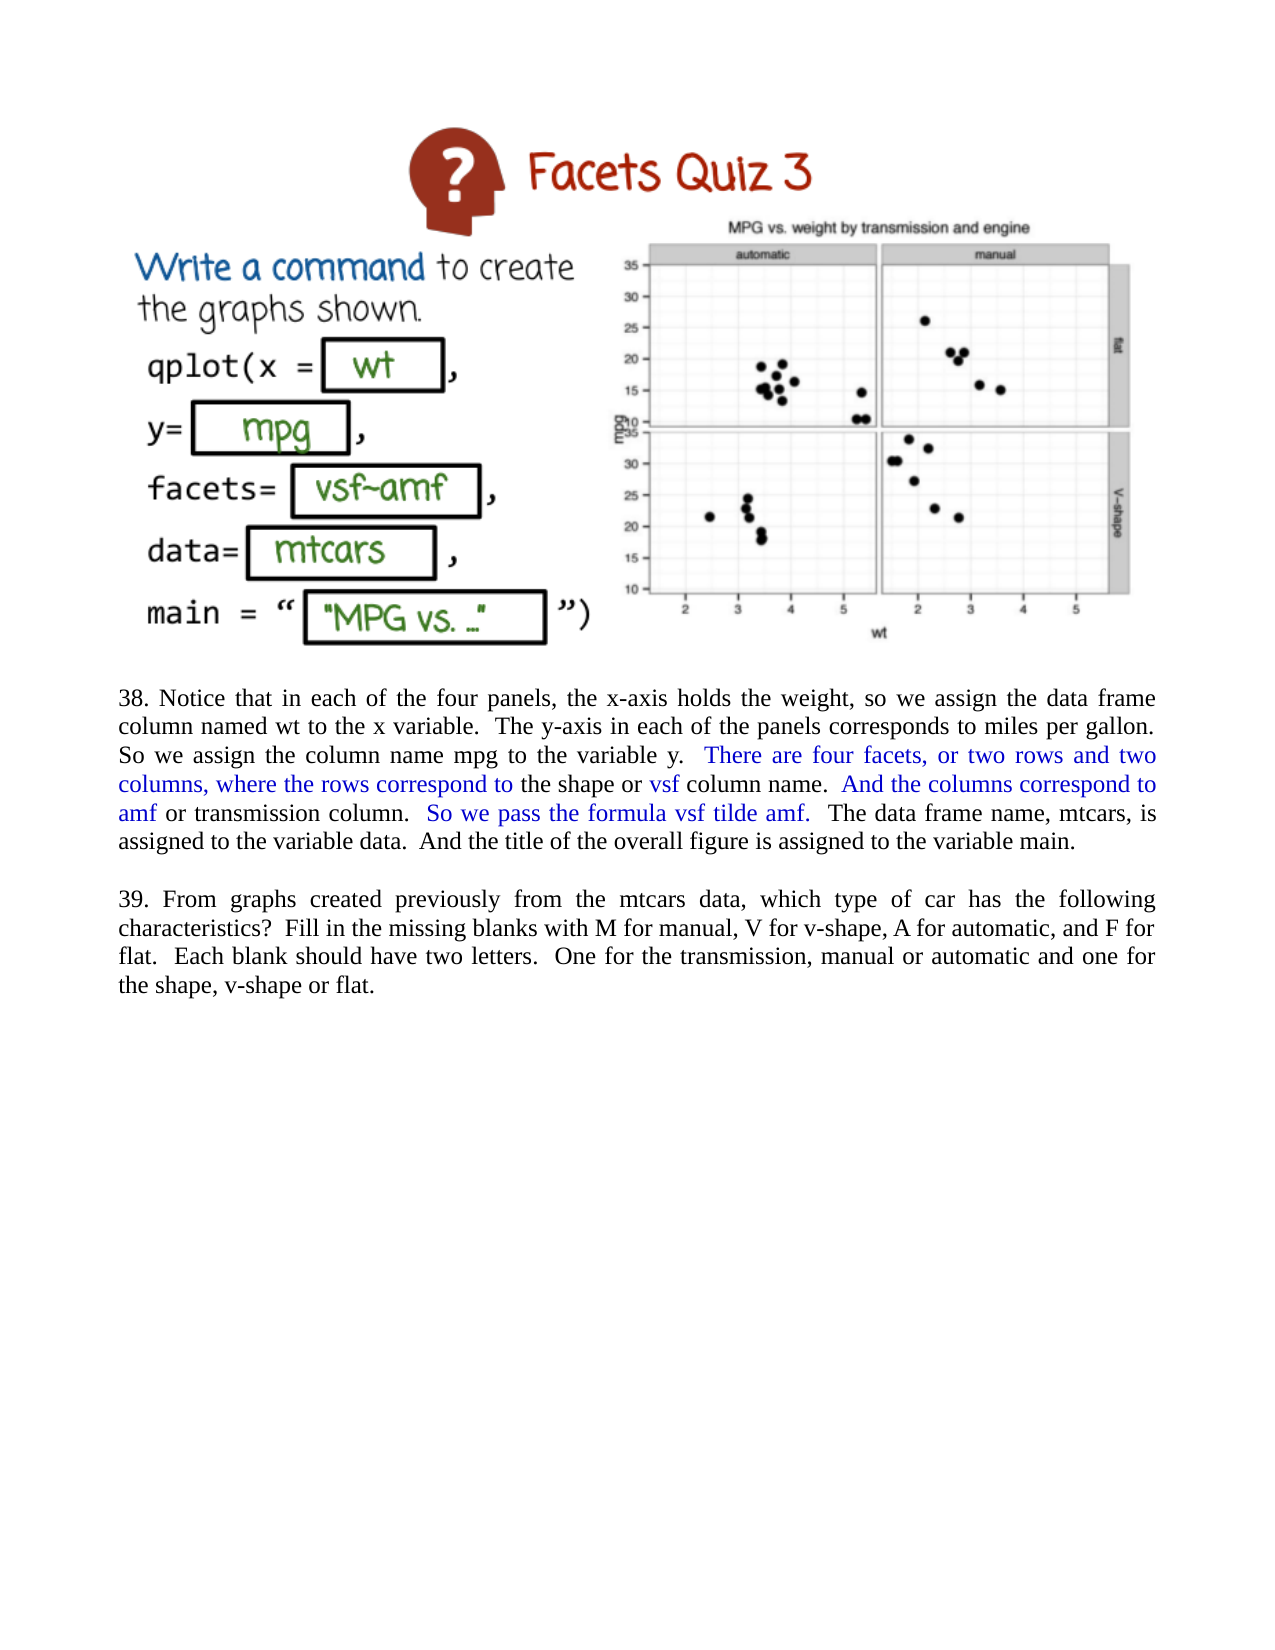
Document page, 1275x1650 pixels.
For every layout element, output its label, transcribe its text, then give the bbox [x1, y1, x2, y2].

text 39. From graphs created previously from the mtcars data, which type of car has the following characteristics? Fill in the missing blanks with M for manual, V for v-shape, A for automatic, and F for flat. Each blank should have two letters. One for the transmission, manual or automatic and one for the shape, v-shape or flat. [118, 884, 1157, 999]
text 38. Notice that in each of the four panels, the x-axis holds the weight, so we assign the data frame column named wt to the x variable. The y-axis in each of the panels corresponds to miles per gallon. So we assign the column name mpg to the variable y. There are four facets, or two rows and two columns, where the rows correspond to the shape or vsf column name. And the columns correspond to amf or transmission column. So we pass the formula vsf tilde amf. The data frame name, mtcars, is assigned to the variable data. And the title of the overall figure is assigned to the variable main. [118, 683, 1157, 855]
picture [118, 118, 1157, 654]
